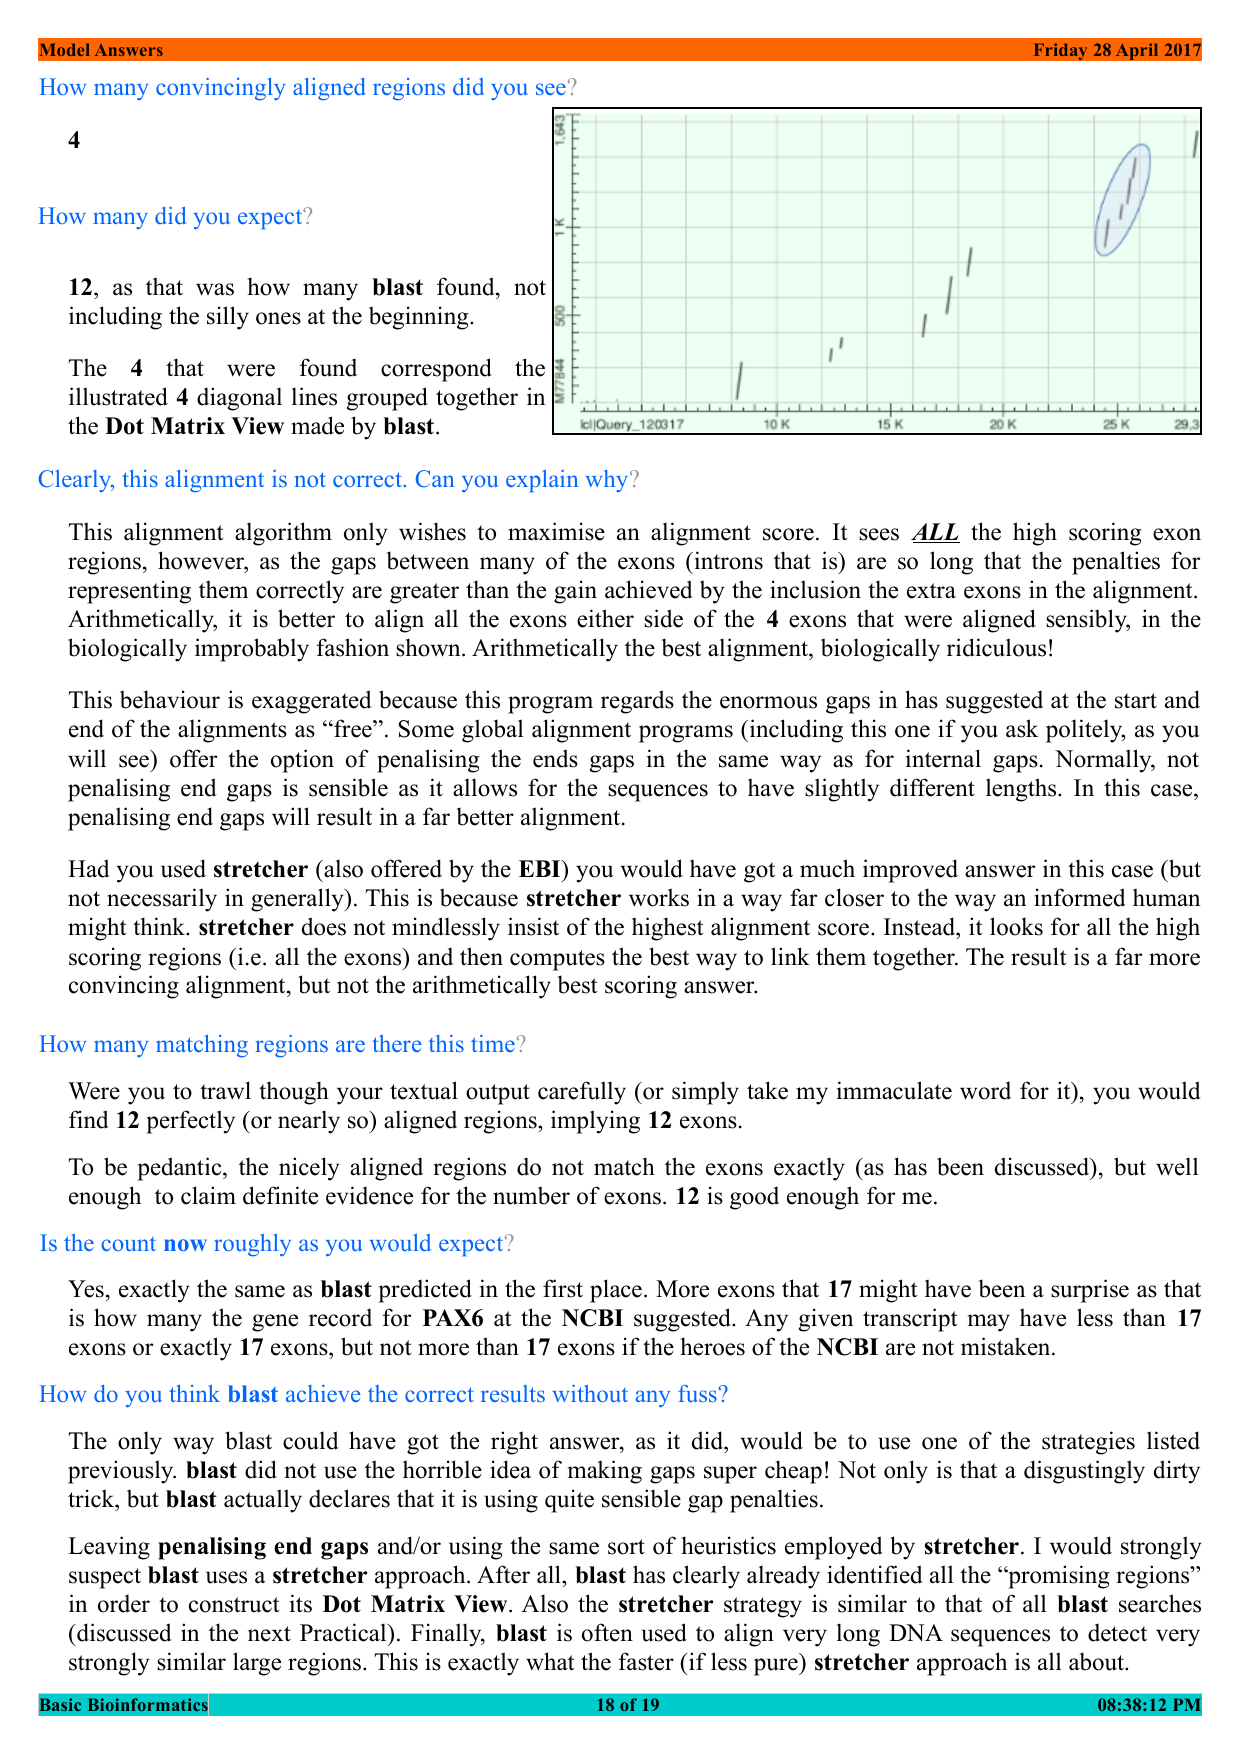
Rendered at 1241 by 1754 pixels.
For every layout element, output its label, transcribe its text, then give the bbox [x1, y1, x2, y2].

picture [554, 109, 1200, 433]
text Is the count now roughly as you would expect? [39, 1227, 1202, 1256]
text Yes, exactly the same as blast predicted in the first place. More exons that 17 might have been a surprise as that is how many the gene record for PAX6 at the NCBI suggested. Any given transcript may have less than 17 exons or exactly 17 exons, but not more than 17 exons if the heroes of the NCBI are not mistaken. [68, 1274, 1202, 1361]
text How many matching regions are there this time? [38, 1029, 1202, 1058]
text Had you used stretcher (also offered by the EBI) you would have got a much improved answer in this case (but not necessarily in generally). This is because stretcher works in a way far closer to the way an informed human might think. stretcher does not mindlessly insist of the highest alignment score. Instead, it looks for all the high scoring regions (i.e. all the exons) and then computes the best way to link them together. The result is a far more convincing alignment, but not the arithmetically best scoring answer. [68, 854, 1202, 999]
text This alignment algorithm only wishes to maximise an alignment score. It sees ALL the high scoring exon regions, however, as the gaps between many of the exons (introns that is) are so long that the penalties for representing them correctly are greater than the gain achieved by the inclusion the extra exons in the alignment. Arithmetically, it is better to align all the exons either side of the 4 exons that were aligned sensibly, in the biologically improbably fashion shown. Arithmetically the best alignment, biologically ridiculous! [68, 516, 1202, 662]
text Were you to trawl though your textual output carefully (or simply take my immaculate word for it), you would find 12 perfectly (or nearly so) aligned regions, implying 12 exons. [68, 1076, 1202, 1134]
text 12, as that was how many blast found, not including the silly ones at the beginning. [68, 271, 552, 329]
text How many did you expect? [38, 201, 552, 230]
text The only way blast could have got the right answer, as it did, would be to use one of the strategies listed previously. blast did not use the horrible idea of making gaps super cheap! Not only is that a disgustingly dirty trick, but blast actually declares that it is using quite sensible gap penalties. [68, 1426, 1202, 1513]
text To be pedantic, the nicely aligned regions do not match the exons exactly (as has been discussed), but well enough to claim definite evidence for the number of exons. 12 is good enough for me. [68, 1152, 1202, 1210]
text This behaviour is exaggerated because this program regards the enormous gaps in has suggested at the start and end of the alignments as “free”. Some global alignment programs (including this one if you ask politely, as you will see) offer the option of penalising the ends gaps in the same way as for internal gaps. Normally, not penalising end gaps is sensible as it allows for the sequences to have slightly different lengths. In this case, penalising end gaps will result in a far better alignment. [68, 685, 1202, 831]
text Clearly, this alignment is not correct. Can you explain why? [38, 464, 1202, 493]
text 4 [68, 125, 552, 154]
text Leaving penalising end gaps and/or using the same sort of heuristics employed by stretcher. I would strongly suspect blast uses a stretcher approach. After all, blast has clearly already identified all the “promising regions” in order to construct its Dot Matrix View. Also the stretcher strategy is similar to that of all blast searches (discussed in the next Practical). Finally, blast is often used to align very long DNA sequences to detect very strongly similar large regions. This is exactly what the faster (if less pure) stretcher approach is all about. [68, 1531, 1202, 1676]
text How many convincingly aligned regions did you see? [38, 72, 1202, 101]
text The 4 that were found correspond the illustrated 4 diagonal lines grouped together in the Dot Matrix View made by blast. [68, 353, 1202, 440]
text How do you think blast achieve the correct results without any fuss? [38, 1379, 1202, 1408]
